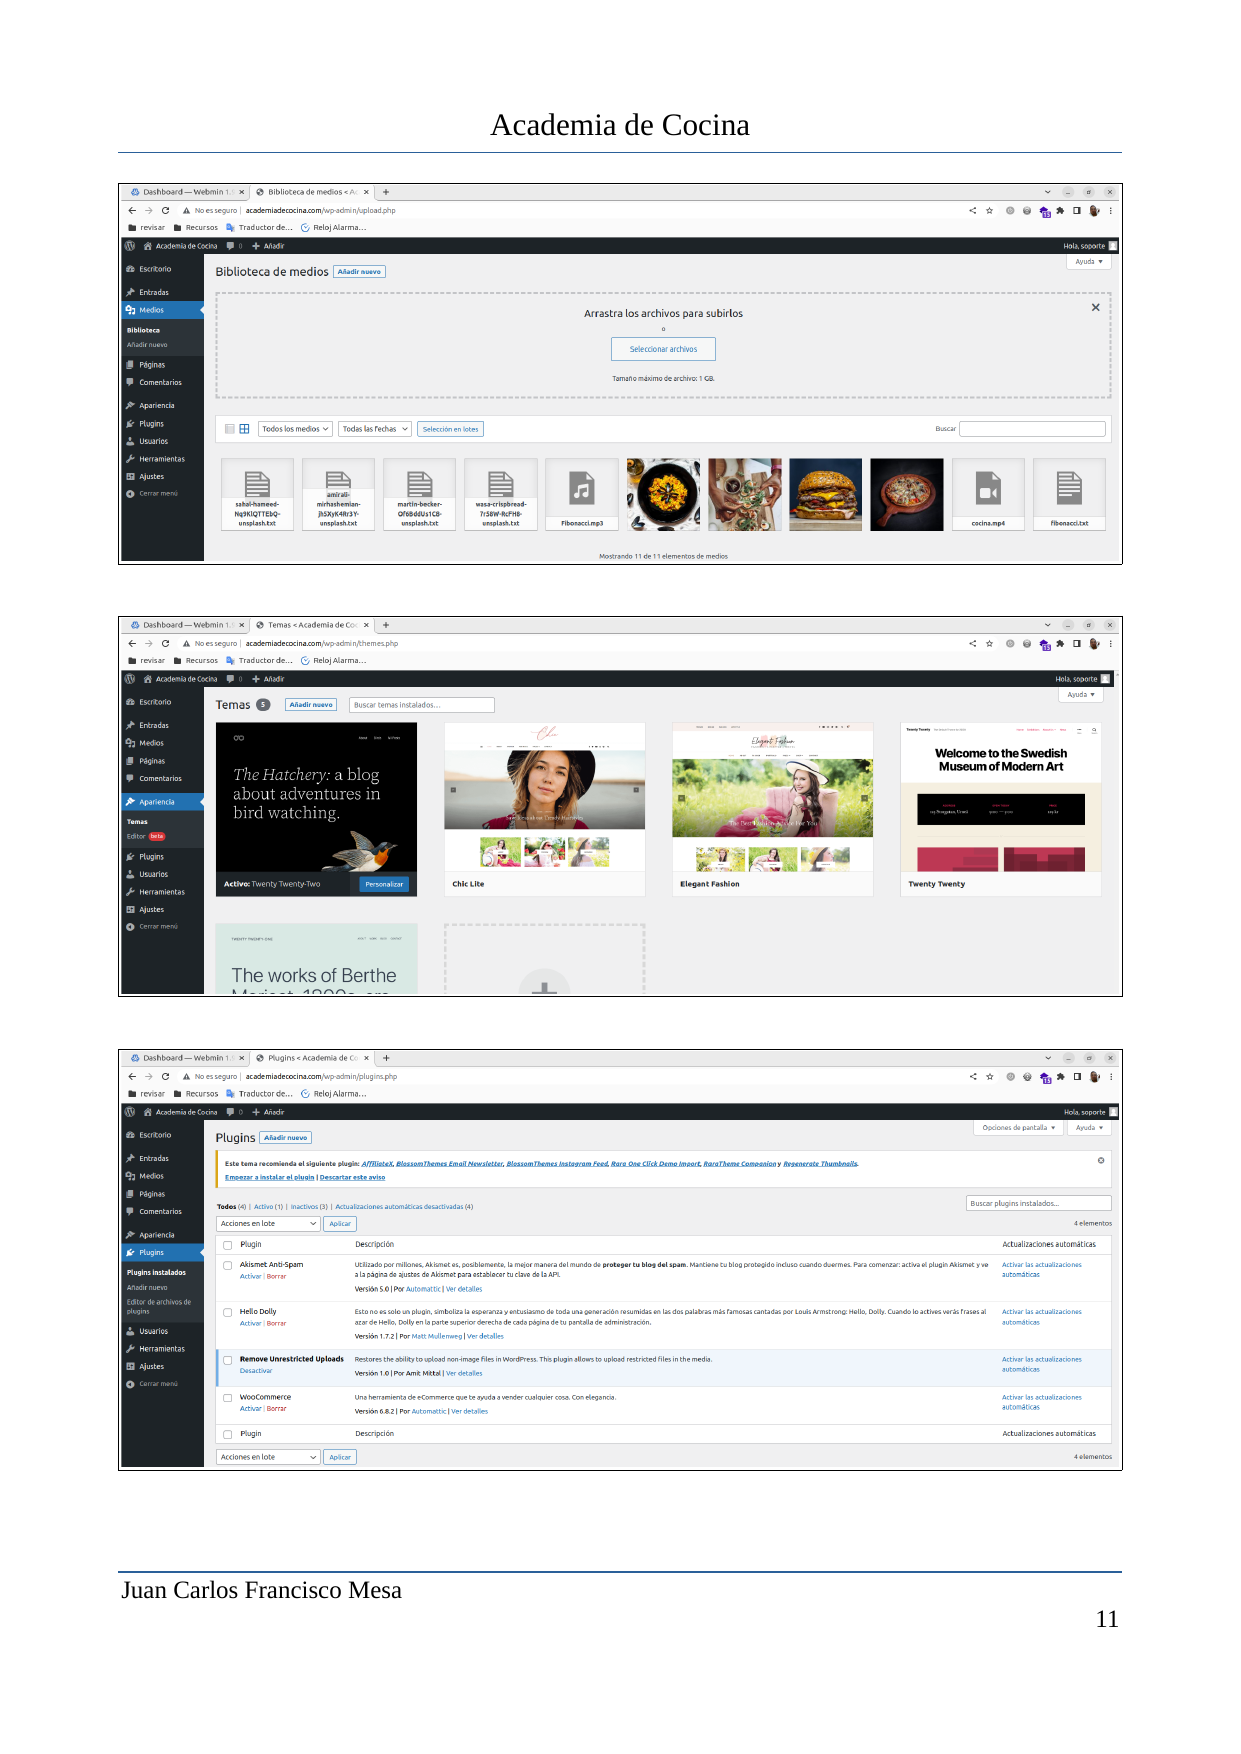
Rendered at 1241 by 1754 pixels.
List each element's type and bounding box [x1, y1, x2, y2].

picture [121, 618, 1119, 994]
picture [121, 1051, 1119, 1467]
picture [121, 185, 1119, 561]
